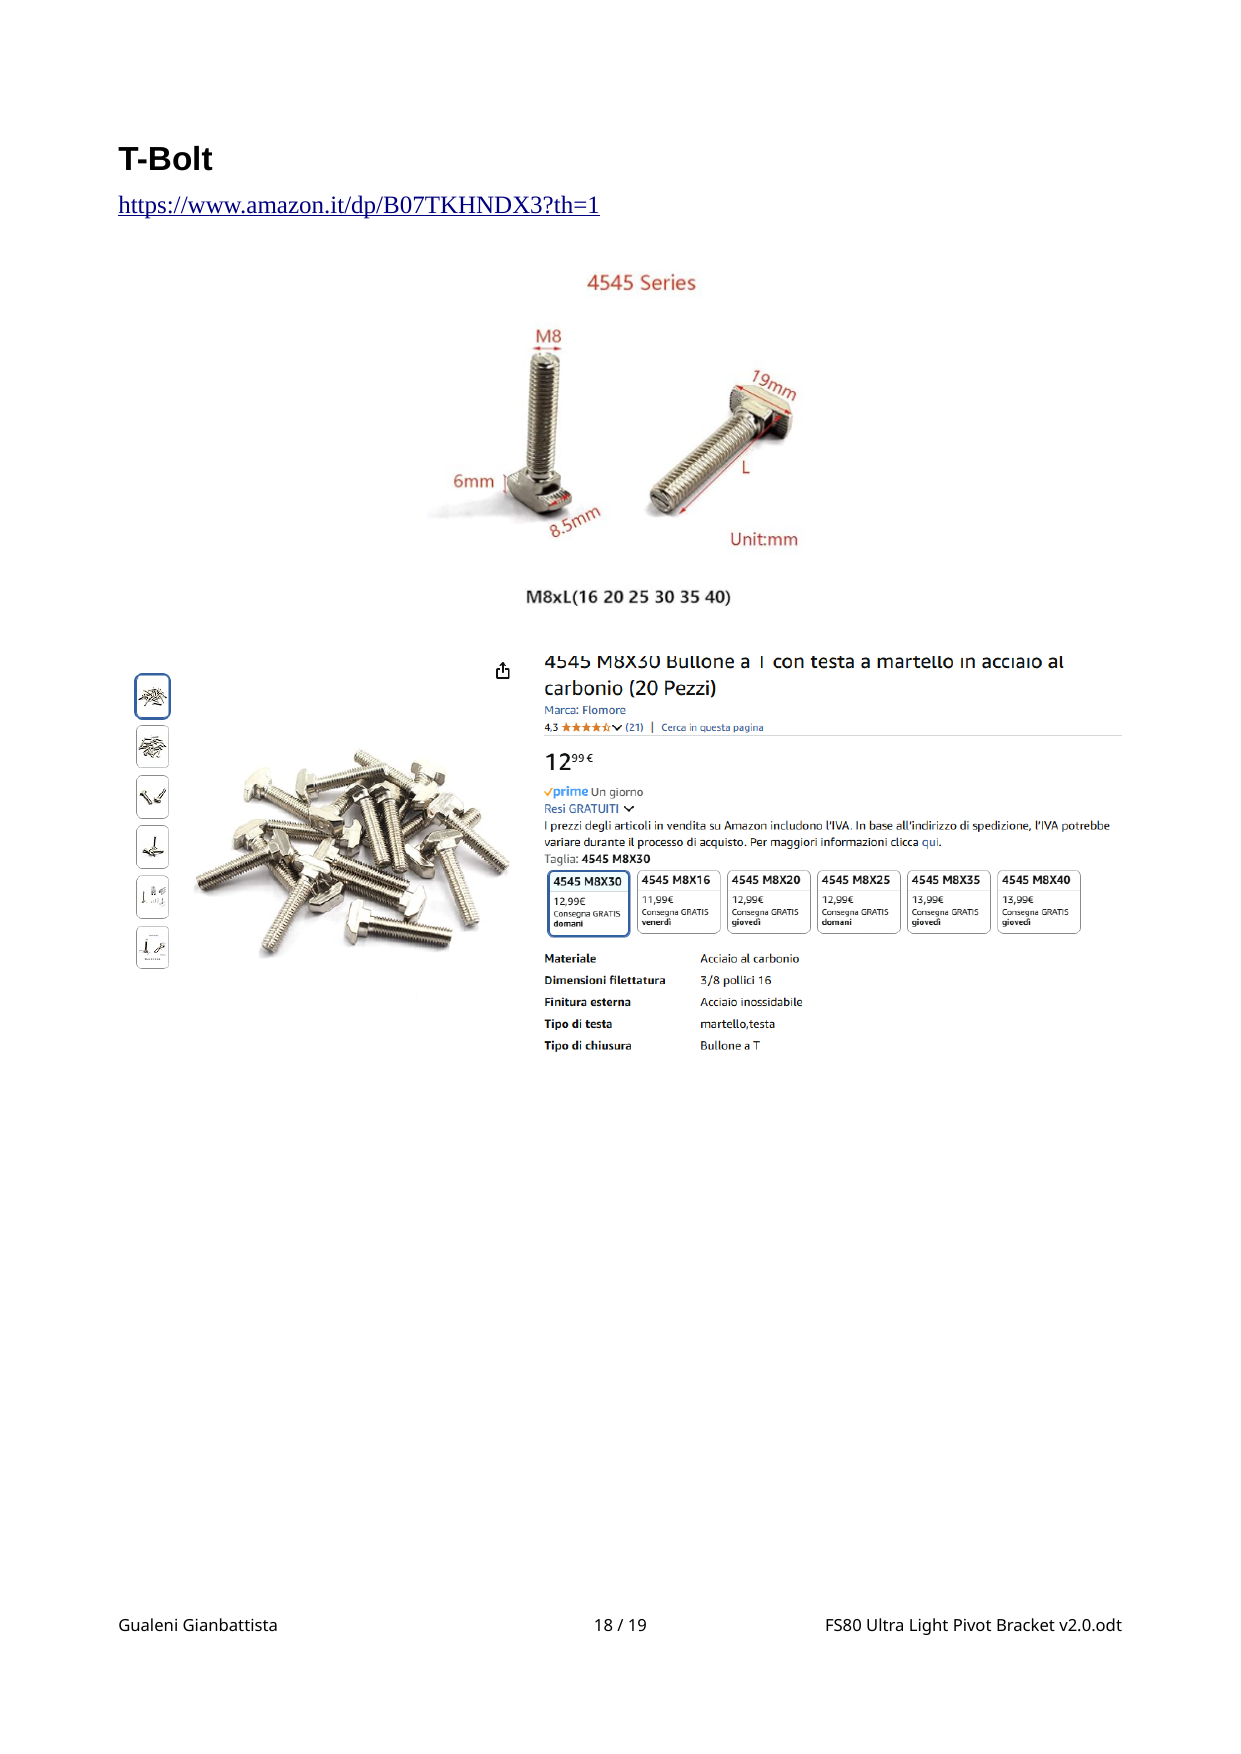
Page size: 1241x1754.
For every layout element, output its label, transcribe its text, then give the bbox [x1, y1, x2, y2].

subtitle T-Bolt [118, 139, 1122, 177]
picture [118, 656, 1123, 1055]
picture [427, 237, 814, 609]
text https://www.amazon.it/dp/B07TKHNDX3?th=1 [118, 190, 1122, 219]
